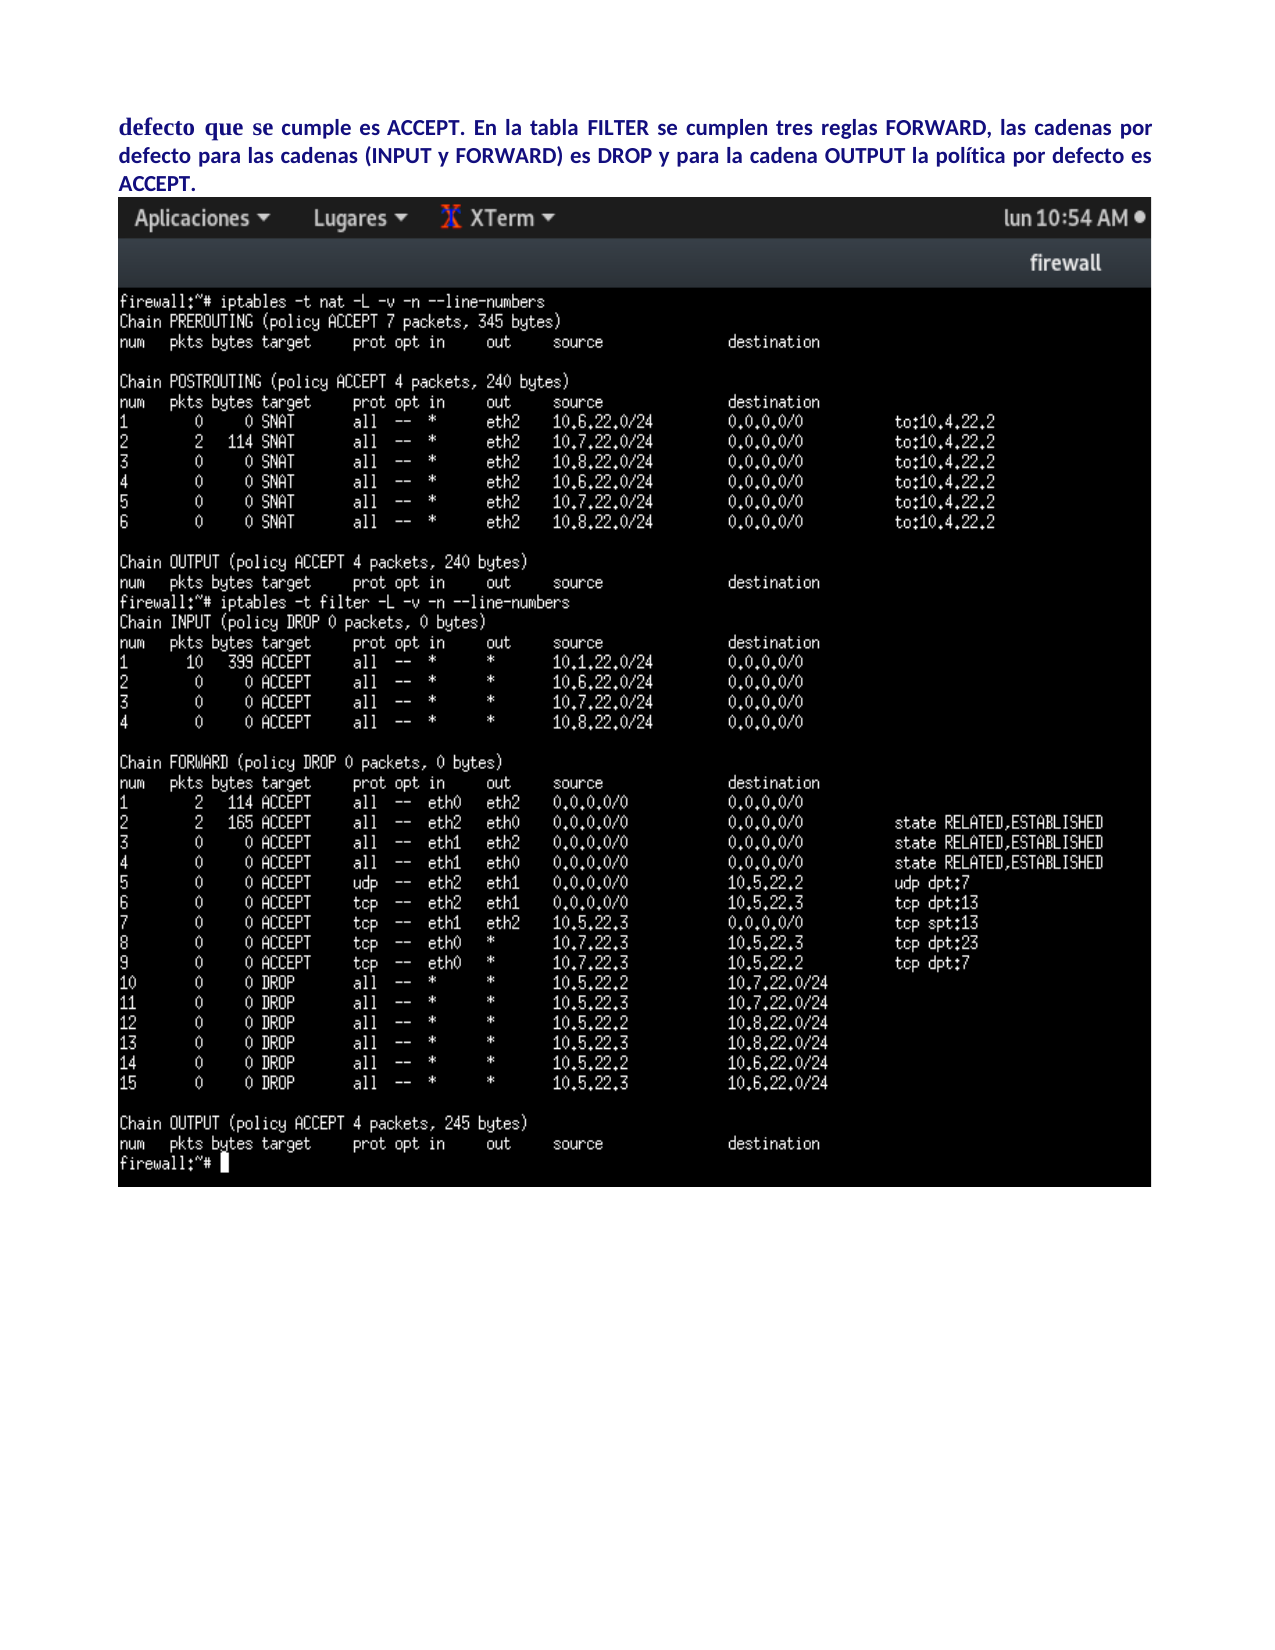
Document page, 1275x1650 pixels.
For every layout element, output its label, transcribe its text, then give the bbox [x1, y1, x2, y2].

text defecto que se cumple es ACCEPT. En la tabla FILTER se cumplen tres reglas FORWARD, las cadenas por defecto para las cadenas (INPUT y FORWARD) es DROP y para la cadena OUTPUT la política por defecto es ACCEPT. [118, 112, 1153, 198]
